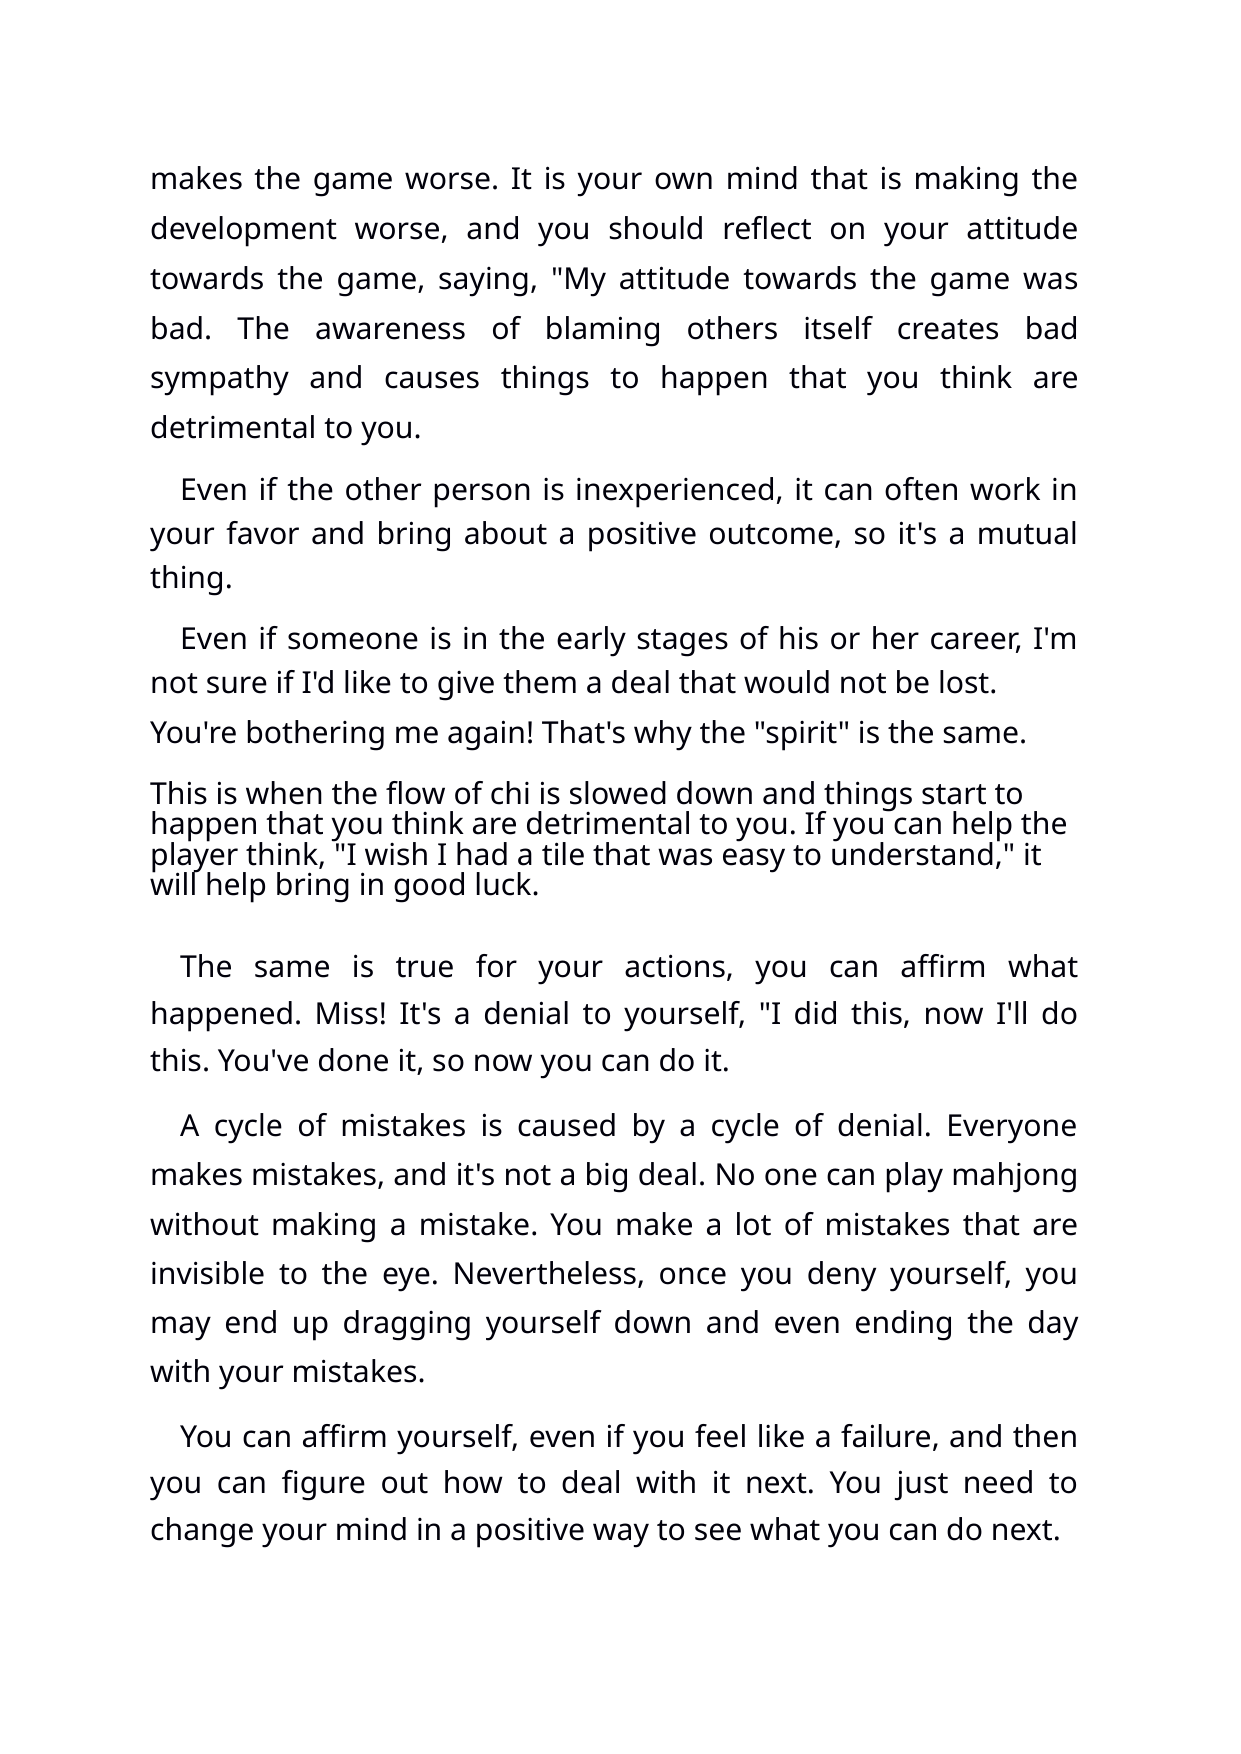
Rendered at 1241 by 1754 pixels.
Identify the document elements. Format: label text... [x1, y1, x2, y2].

text makes the game worse. It is your own mind that is making the development worse, and you should reflect on your attitude towards the game, saying, "My attitude towards the game was bad. The awareness of blaming others itself creates bad sympathy and causes things to happen that you think are detrimental to you. [150, 150, 1079, 449]
text Even if someone is in the early stages of his or her career, I'm not sure if I'd like to give them a deal that would not be lost. [150, 614, 1079, 703]
text This is when the flow of chi is slowed down and things start to happen that you think are detrimental to you. If you can help the player think, "I wish I had a tile that was easy to understand," it will help bring in good luck. [150, 780, 1090, 901]
text Even if the other person is inexperienced, it can often work in your favor and bring about a positive outcome, so it's a mutual thing. [150, 466, 1079, 598]
text The same is true for your actions, you can affirm what happened. Miss! It's a denial to yourself, "I did this, now I'll do this. You've done it, so now you can do it. [150, 940, 1079, 1080]
text A cycle of mistakes is caused by a cycle of denial. Everyone makes mistakes, and it's not a big deal. No one can play mahjong without making a mistake. You make a lot of mistakes that are invisible to the eye. Nevertheless, once you deny yourself, you may end up dragging yourself down and even ending the day with your mistakes. [150, 1097, 1079, 1392]
text You can affirm yourself, even if you feel like a failure, and then you can figure out how to deal with it next. You just need to change your mind in a positive way to see what you can do next. [150, 1409, 1079, 1550]
text You're bothering me again! That's why the "spirit" is the same. [150, 719, 1090, 750]
